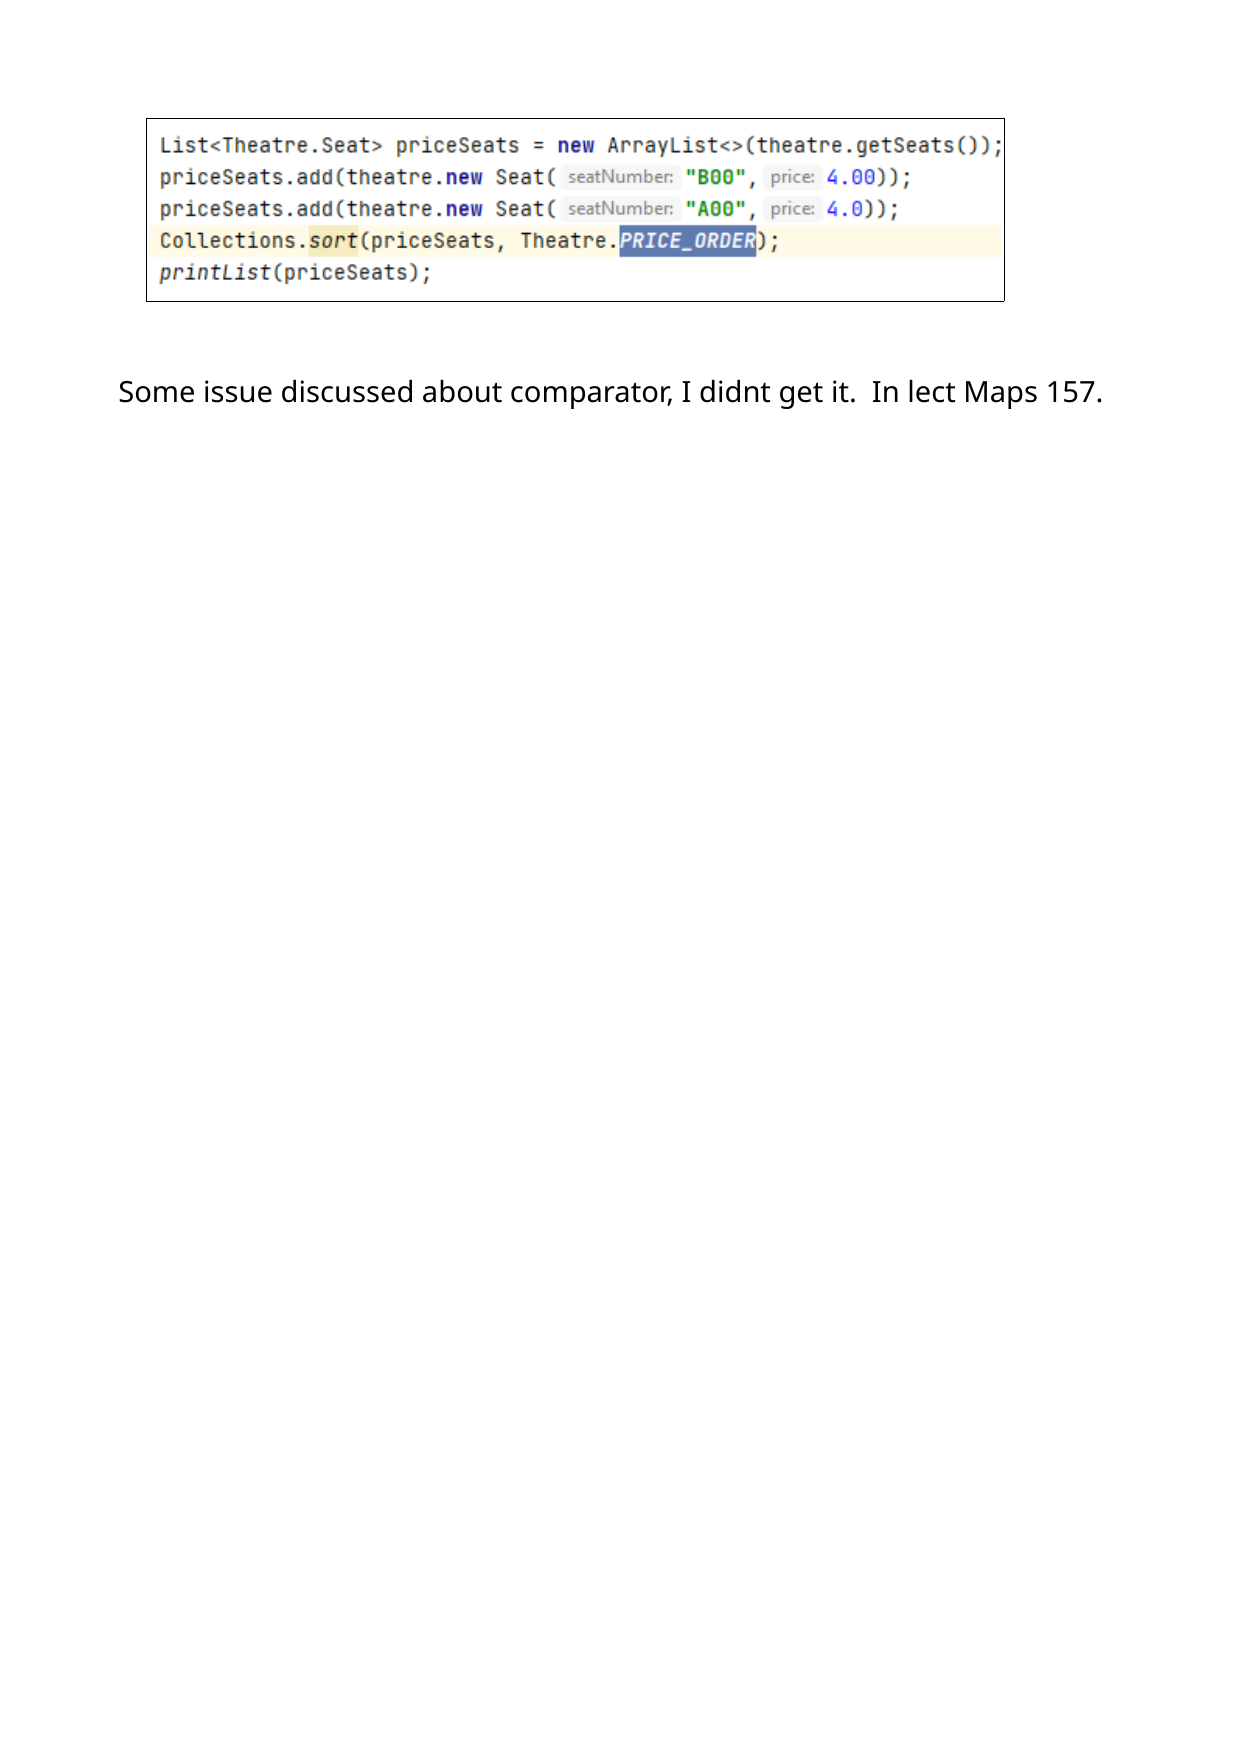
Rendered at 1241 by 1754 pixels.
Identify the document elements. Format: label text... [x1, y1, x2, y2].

text Some issue discussed about comparator, I didnt get it. In lect Maps 157. [118, 371, 1122, 411]
picture [149, 121, 1002, 298]
